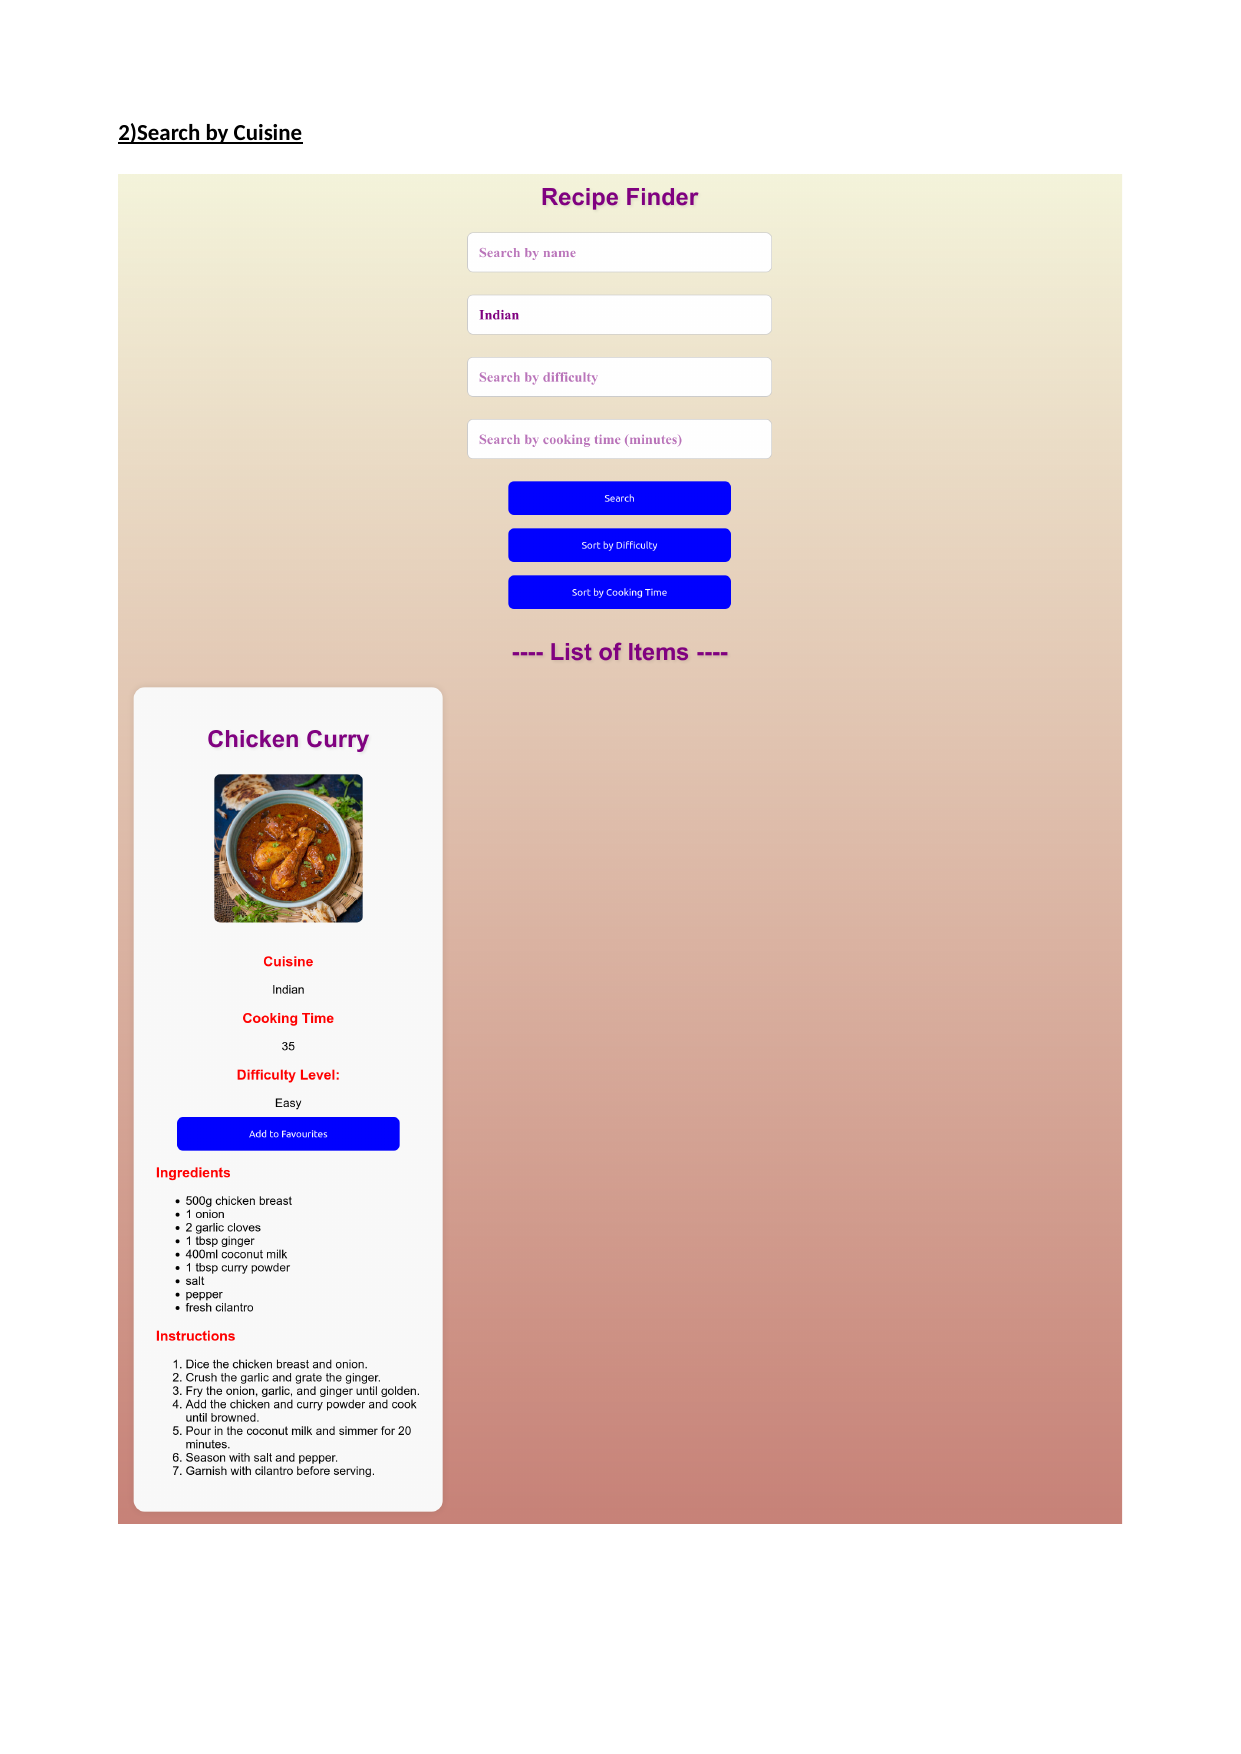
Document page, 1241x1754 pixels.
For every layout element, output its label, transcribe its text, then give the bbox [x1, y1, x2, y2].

picture [118, 174, 1123, 1524]
list 2)Search by Cuisine [118, 118, 1122, 146]
